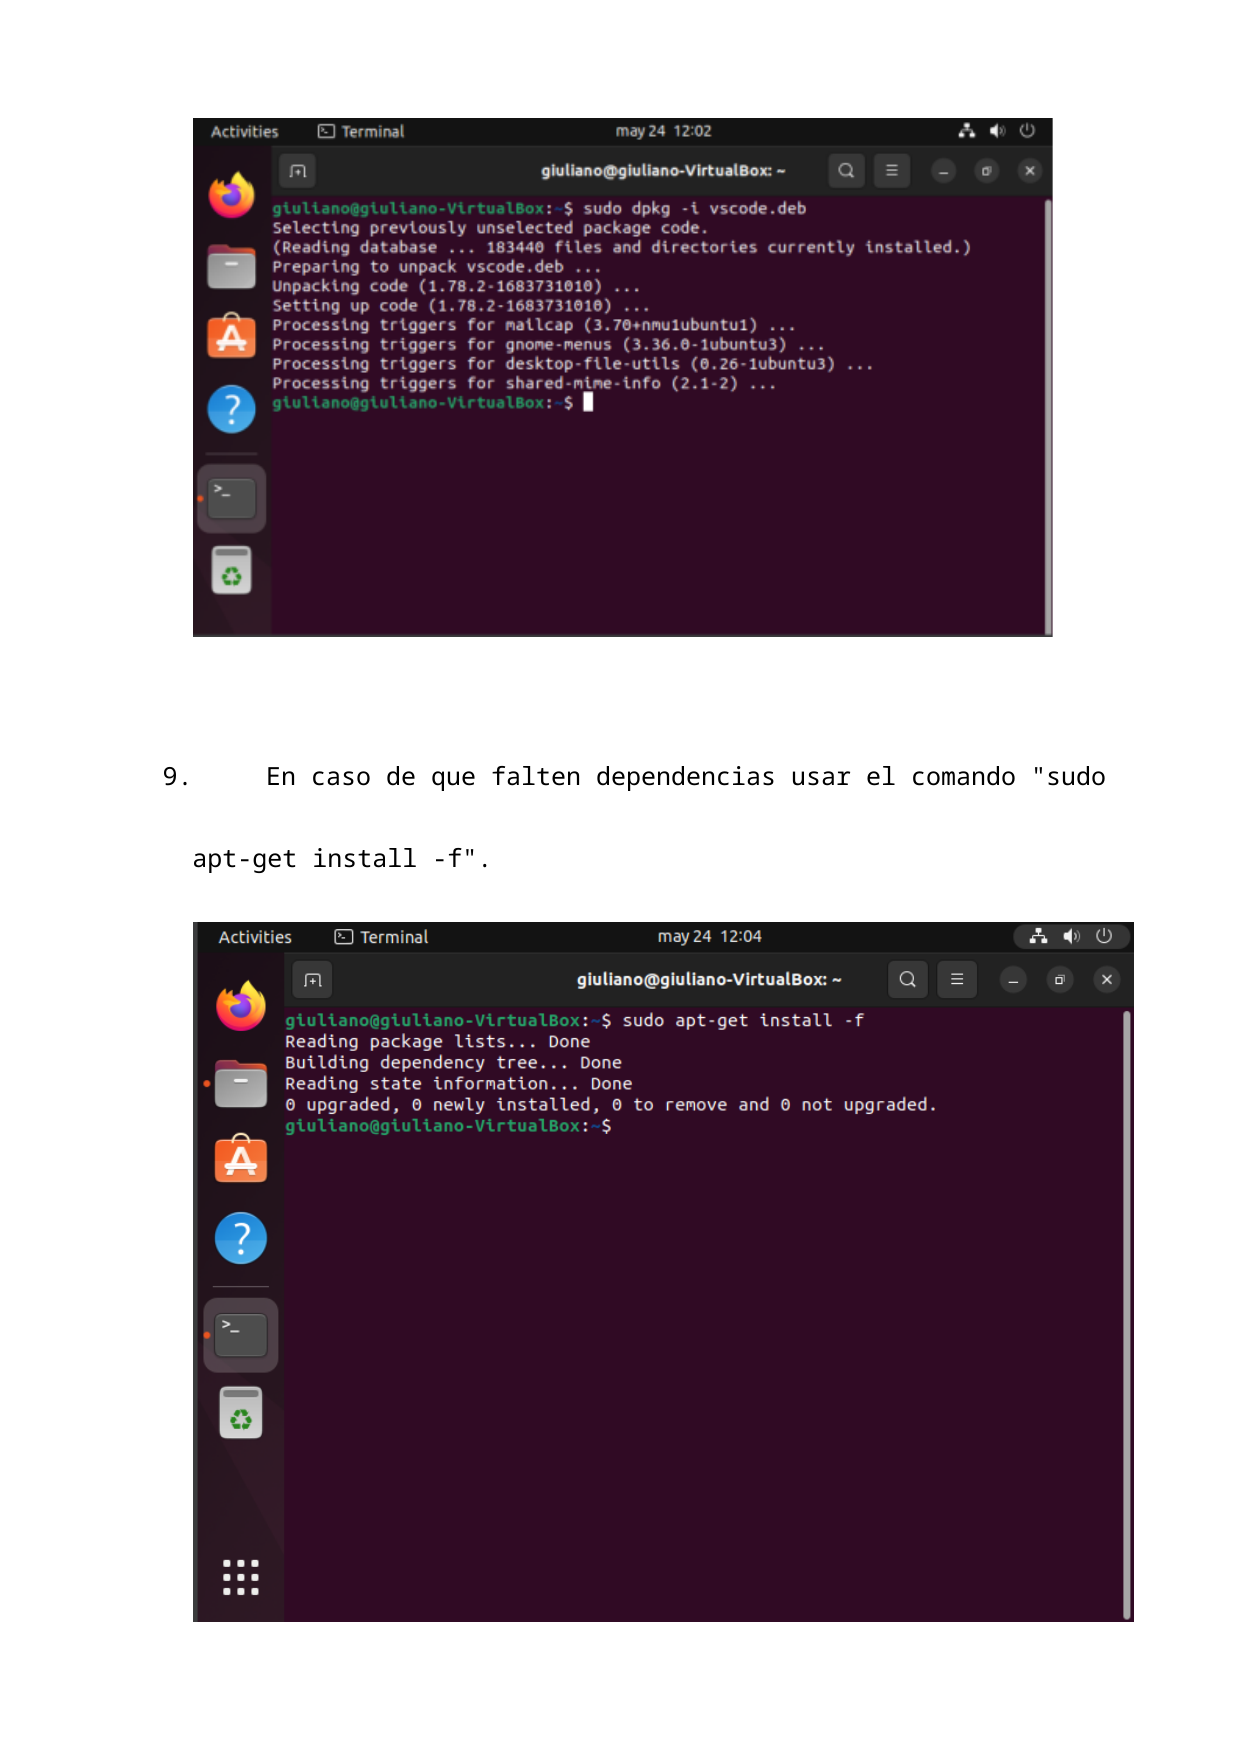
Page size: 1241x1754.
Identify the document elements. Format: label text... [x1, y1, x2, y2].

list En caso de que falten dependencias usar el comando "sudo apt-get install -f". [162, 759, 1122, 874]
